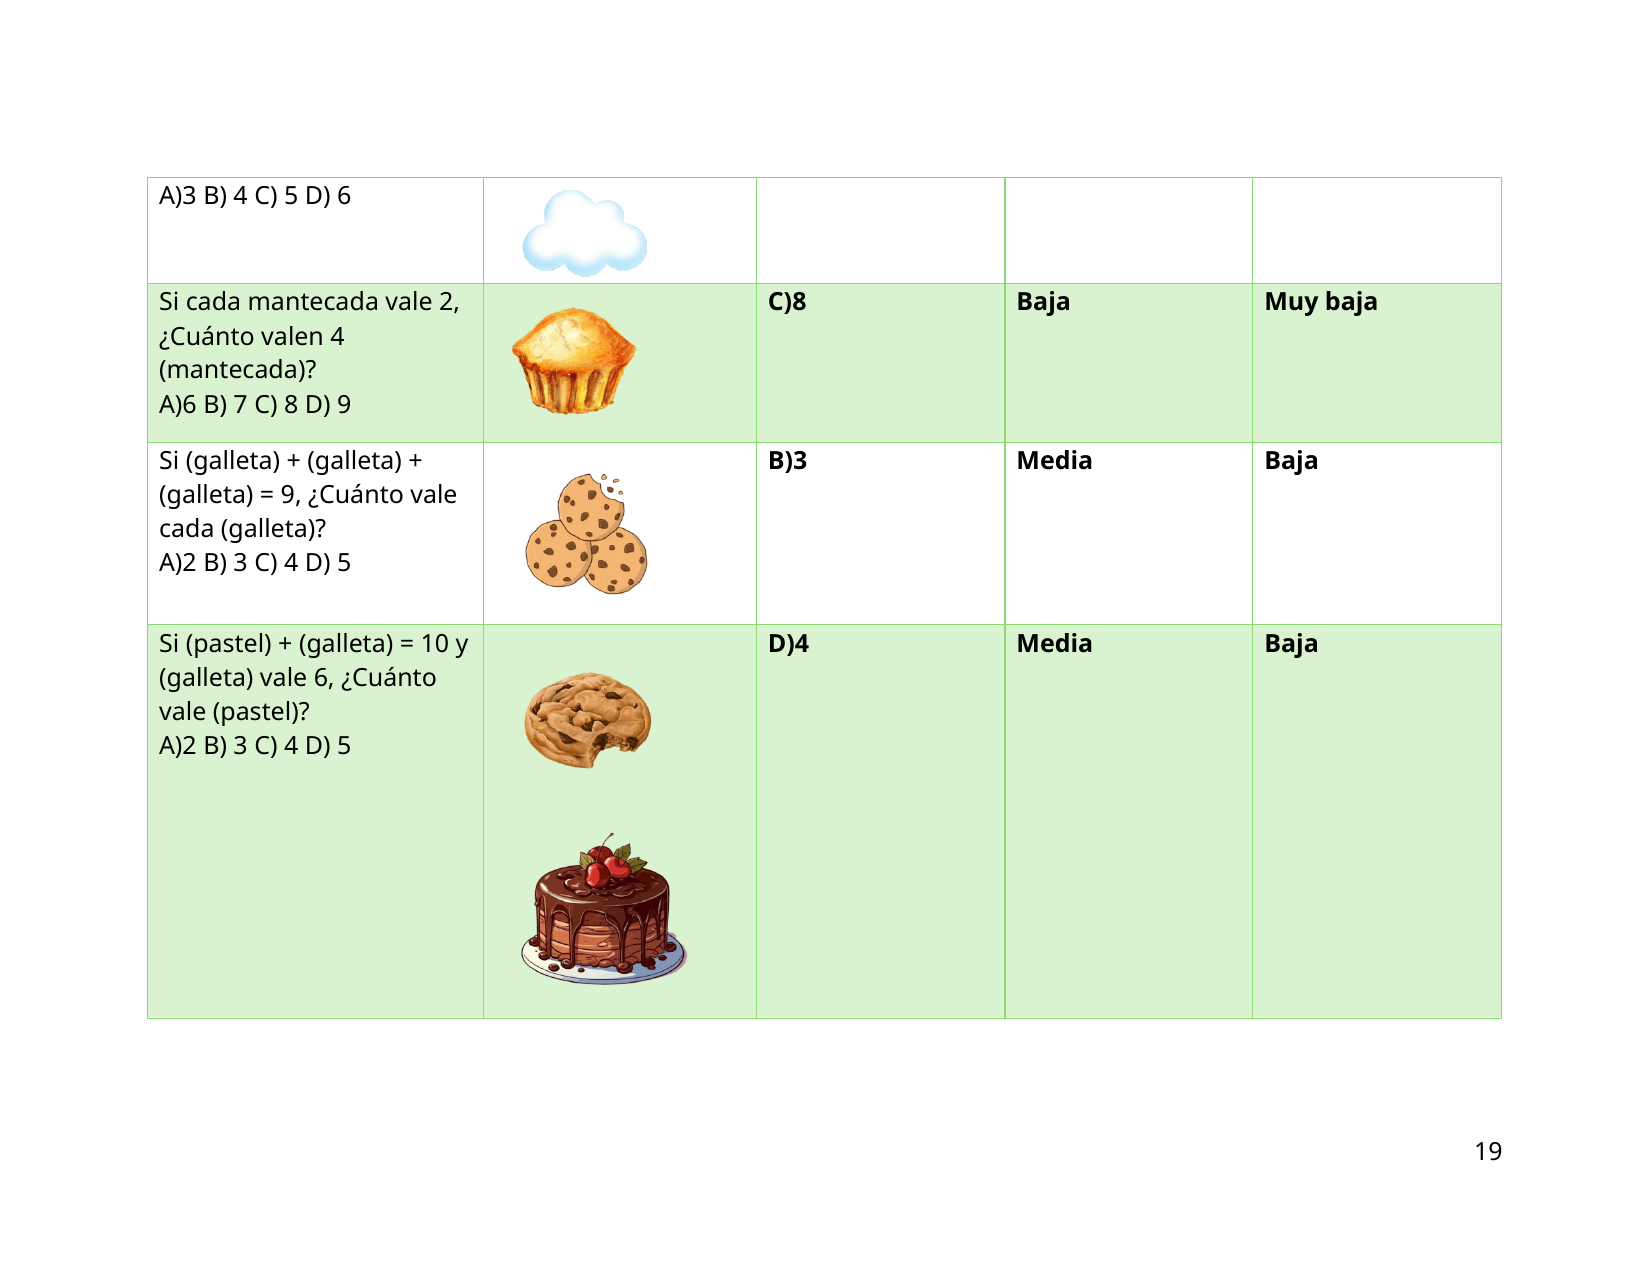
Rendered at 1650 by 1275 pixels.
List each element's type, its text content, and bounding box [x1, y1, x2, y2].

table_cell [484, 284, 495, 442]
table_cell [484, 443, 495, 624]
picture [495, 178, 666, 283]
table_cell Media [1006, 443, 1252, 624]
table_cell [666, 178, 756, 283]
table_cell [677, 443, 756, 624]
table_cell [484, 625, 495, 1017]
table_cell [653, 284, 756, 442]
table_cell Baja [1006, 284, 1252, 442]
table_cell Baja [1253, 625, 1501, 1017]
table_cell [484, 178, 495, 283]
table_cell Si (galleta) + (galleta) + (galleta) = 9, ¿Cuánto vale cada (galleta)? A)2 B) 3 C) 4 D) 5 [148, 443, 483, 624]
table_cell Si cada mantecada vale 2, ¿Cuánto valen 4 (mantecada)? A)6 B) 7 C) 8 D) 9 [148, 284, 483, 442]
table_cell D)4 [757, 625, 1004, 1017]
table_cell Muy baja [1253, 284, 1501, 442]
table_cell C)8 [757, 284, 1004, 442]
table_cell Media [1006, 625, 1252, 1017]
table_cell Si (pastel) + (galleta) = 10 y (galleta) vale 6, ¿Cuánto vale (pastel)? A)2 B) 3 C) 4 D) 5 [148, 625, 483, 1017]
table_cell B)3 [757, 443, 1004, 624]
table_cell A)3 B) 4 C) 5 D) 6 [148, 178, 483, 283]
table_cell [757, 178, 1004, 283]
table_cell [1006, 178, 1252, 283]
table_cell Baja [1253, 443, 1501, 624]
picture [495, 284, 707, 1018]
table_cell [677, 625, 756, 1017]
table_cell [1253, 178, 1501, 283]
